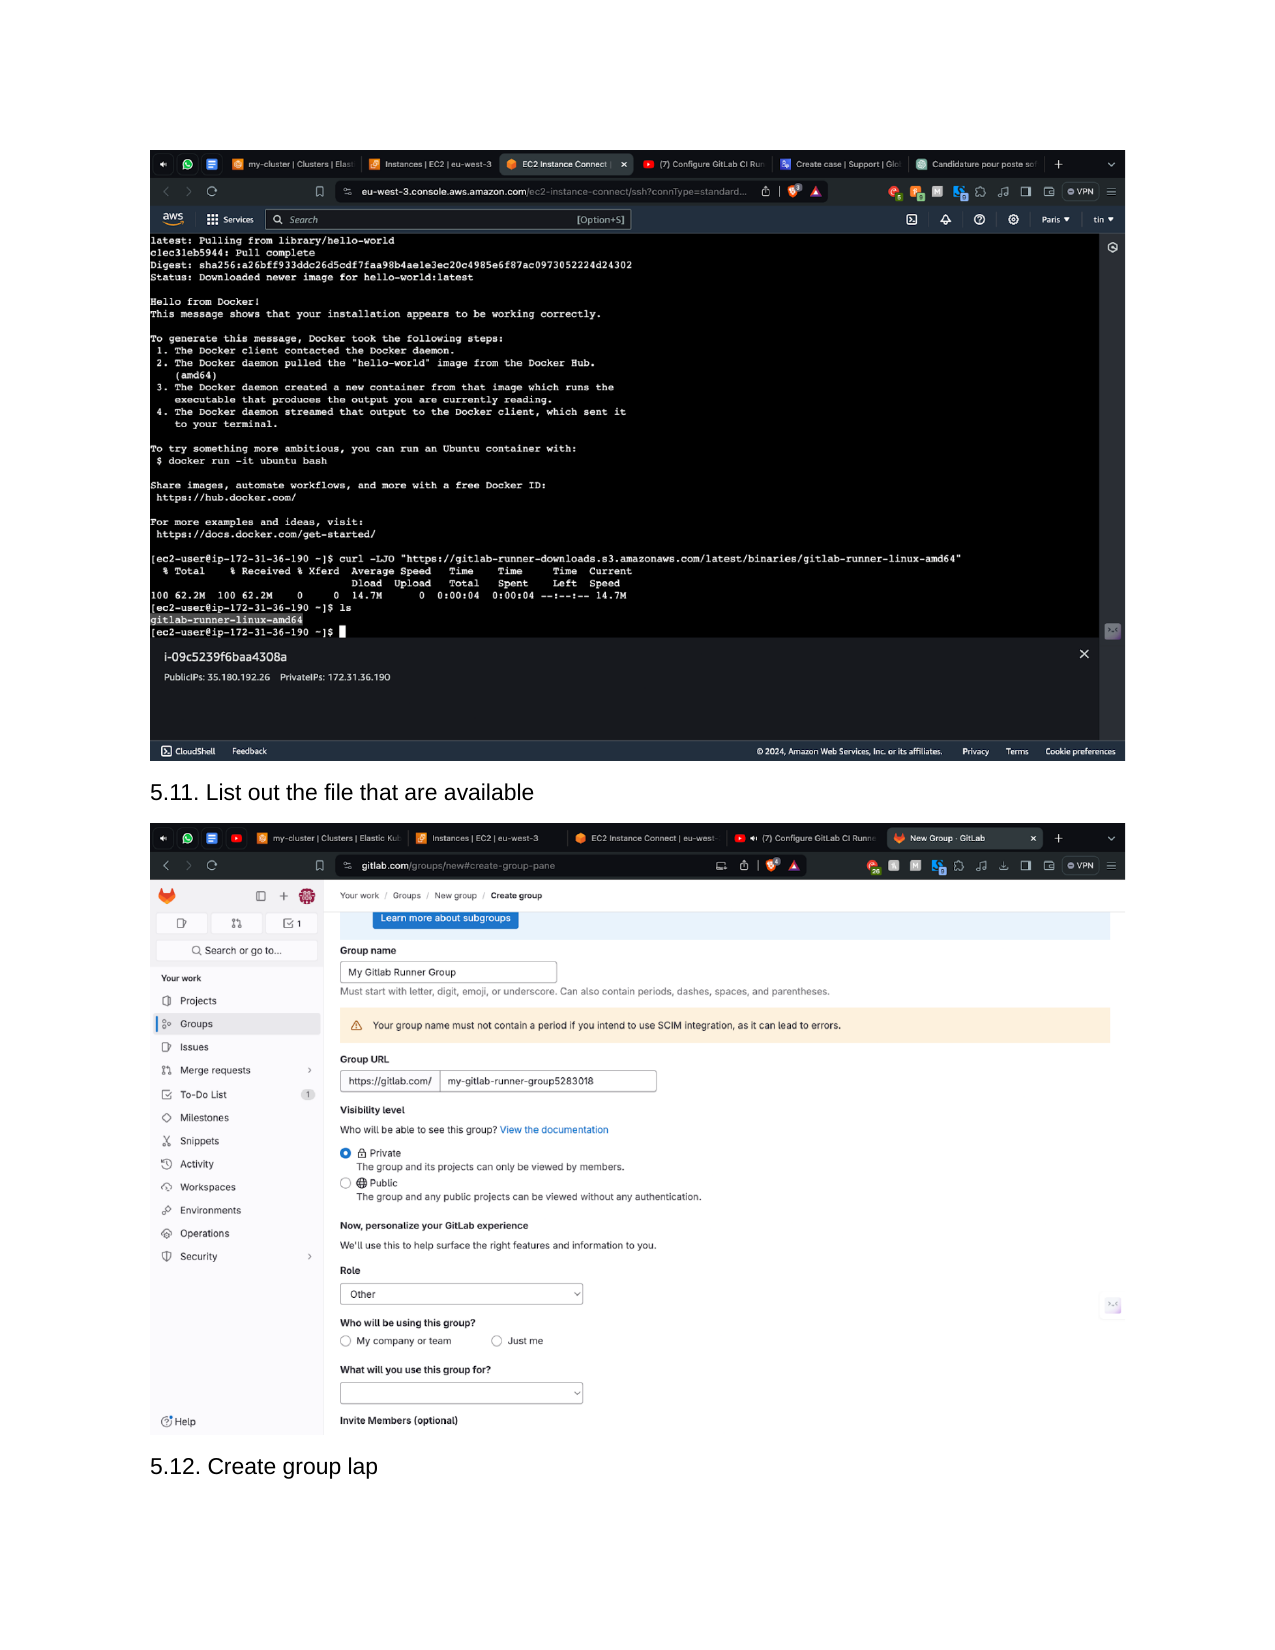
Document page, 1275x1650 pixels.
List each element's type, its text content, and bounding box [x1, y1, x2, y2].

text 5.11. List out the file that are available [150, 779, 1125, 806]
text 5.12. Create group lap [150, 1453, 1125, 1479]
